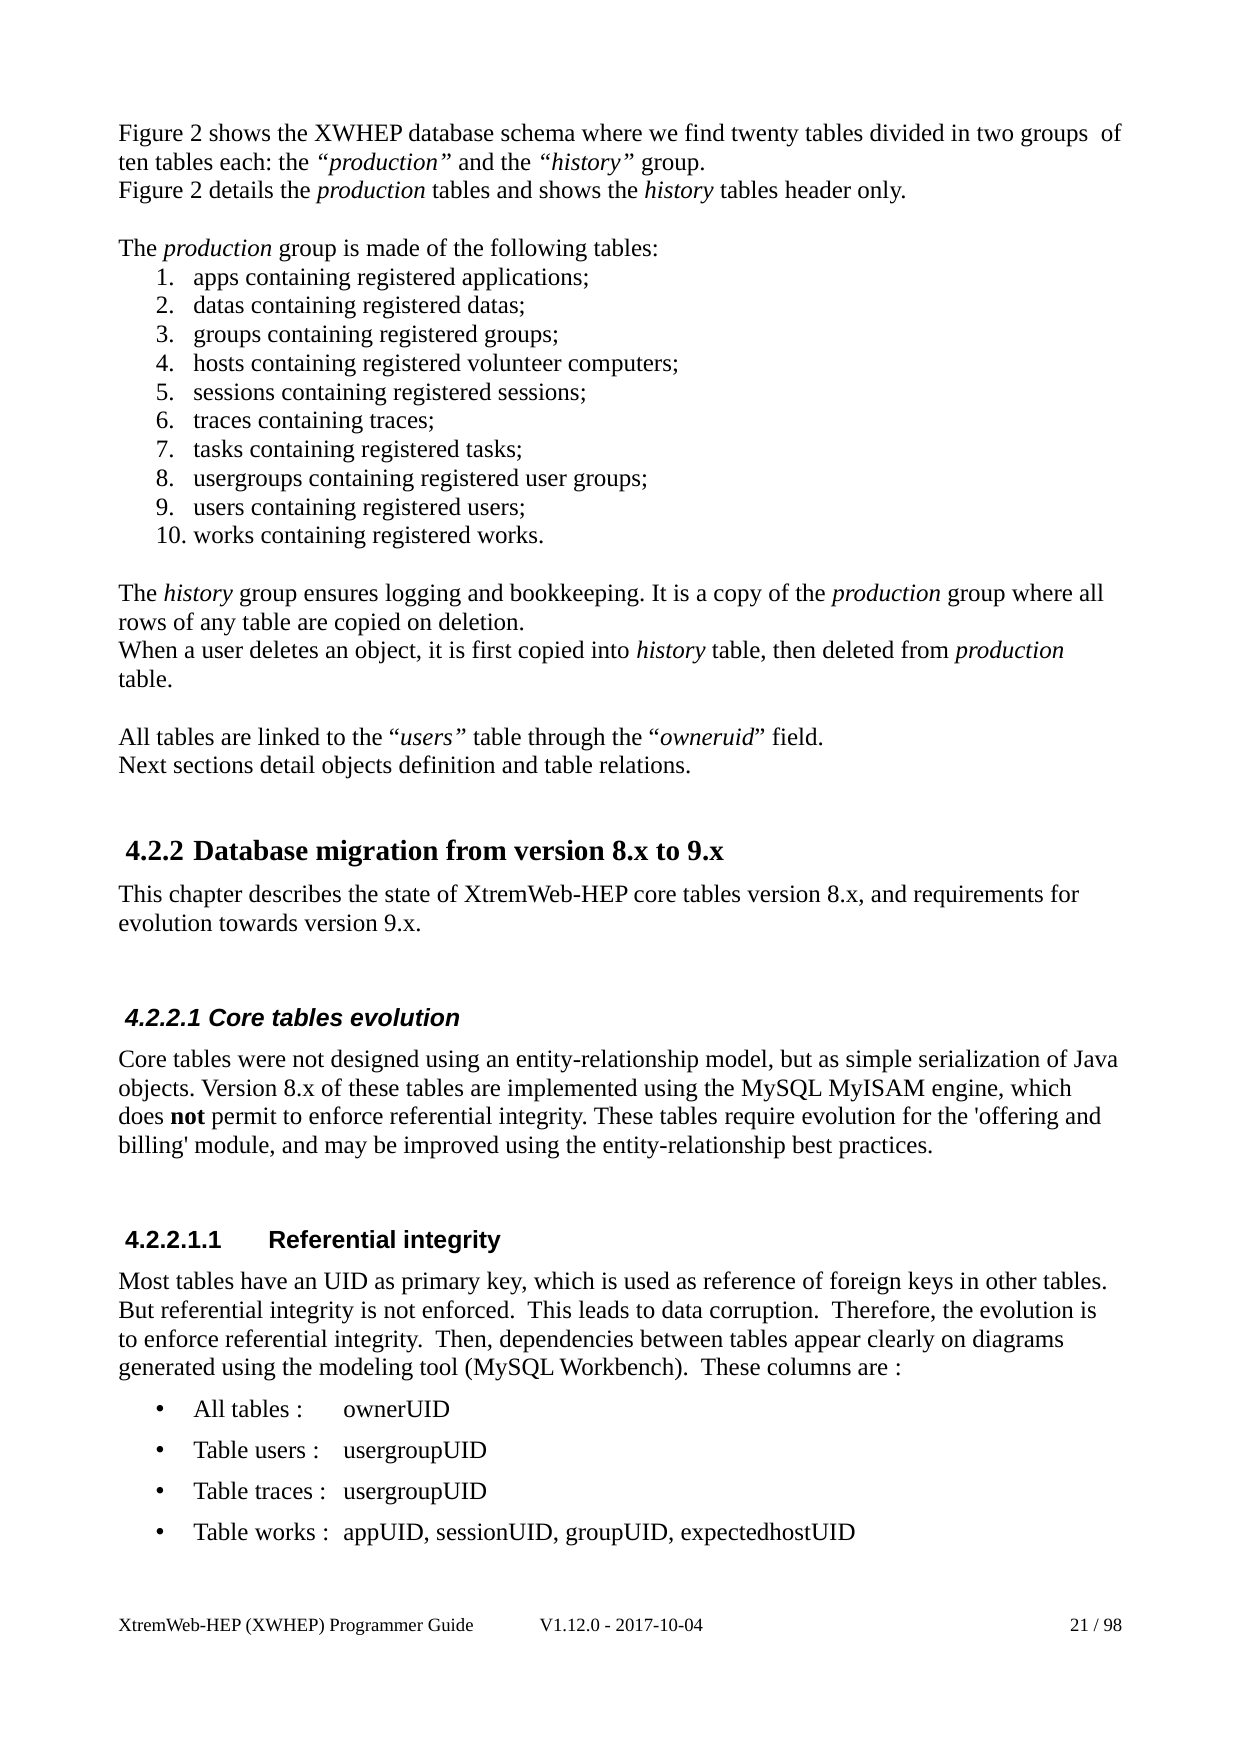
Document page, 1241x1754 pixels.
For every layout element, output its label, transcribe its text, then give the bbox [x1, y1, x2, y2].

list Table traces : usergroupUID [156, 1476, 1122, 1505]
text This chapter describes the state of XtremWeb-HEP core tables version 8.x, and requirements for evolution towards version 9.x. [118, 879, 1122, 937]
list datas containing registered datas; [156, 291, 1122, 319]
list All tables : ownerUID [156, 1394, 1122, 1422]
list works containing registered works. [156, 521, 1122, 549]
list hosts containing registered volunteer computers; [156, 348, 1122, 377]
list usergroups containing registered user groups; [156, 463, 1122, 492]
list sessions containing registered sessions; [156, 377, 1122, 406]
list apps containing registered applications; [156, 262, 1122, 291]
text Next sections detail objects definition and table relations. [118, 751, 1122, 779]
list users containing registered users; [156, 492, 1122, 521]
text The production group is made of the following tables: [118, 233, 1122, 262]
list tasks containing registered tasks; [156, 434, 1122, 463]
list traces containing traces; [156, 406, 1122, 434]
list Table users : usergroupUID [156, 1435, 1122, 1464]
text The history group ensures logging and bookkeeping. It is a copy of the production group where all rows of any table are copied on deletion. [118, 578, 1122, 636]
subtitle Core tables evolution [118, 1003, 1122, 1031]
list Table works : appUID, sessionUID, groupUID, expectedhostUID [156, 1517, 1122, 1546]
text When a user deletes an object, it is first copied into history table, then deleted from production table. [118, 636, 1122, 693]
text All tables are linked to the “users” table through the “owneruid” field. [118, 722, 1122, 751]
list groups containing registered groups; [156, 319, 1122, 348]
text Core tables were not designed using an entity-relationship model, but as simple serialization of Java objects. Version 8.x of these tables are implemented using the MySQL MyISAM engine, which does not permit to enforce referential integrity. These tables require evolution for the 'offering and billing' module, and may be improved using the entity-relationship best practices. [118, 1044, 1122, 1159]
subtitle Database migration from version 8.x to 9.x [118, 833, 1122, 867]
text Most tables have an UID as primary key, which is used as reference of foreign keys in other tables. But referential integrity is not enforced. This leads to data corruption. Therefore, the evolution is to enforce referential integrity. Then, dependencies between tables appear clearly on diagrams generated using the modeling tool (MySQL Workbench). These columns are : [118, 1266, 1122, 1381]
text Figure 2 details the production tables and shows the history tables header only. [118, 176, 1122, 204]
text Figure 2 shows the XWHEP database schema where we find twenty tables divided in two groups of ten tables each: the “production” and the “history” group. [118, 118, 1122, 176]
subtitle Referential integrity [118, 1225, 1122, 1254]
